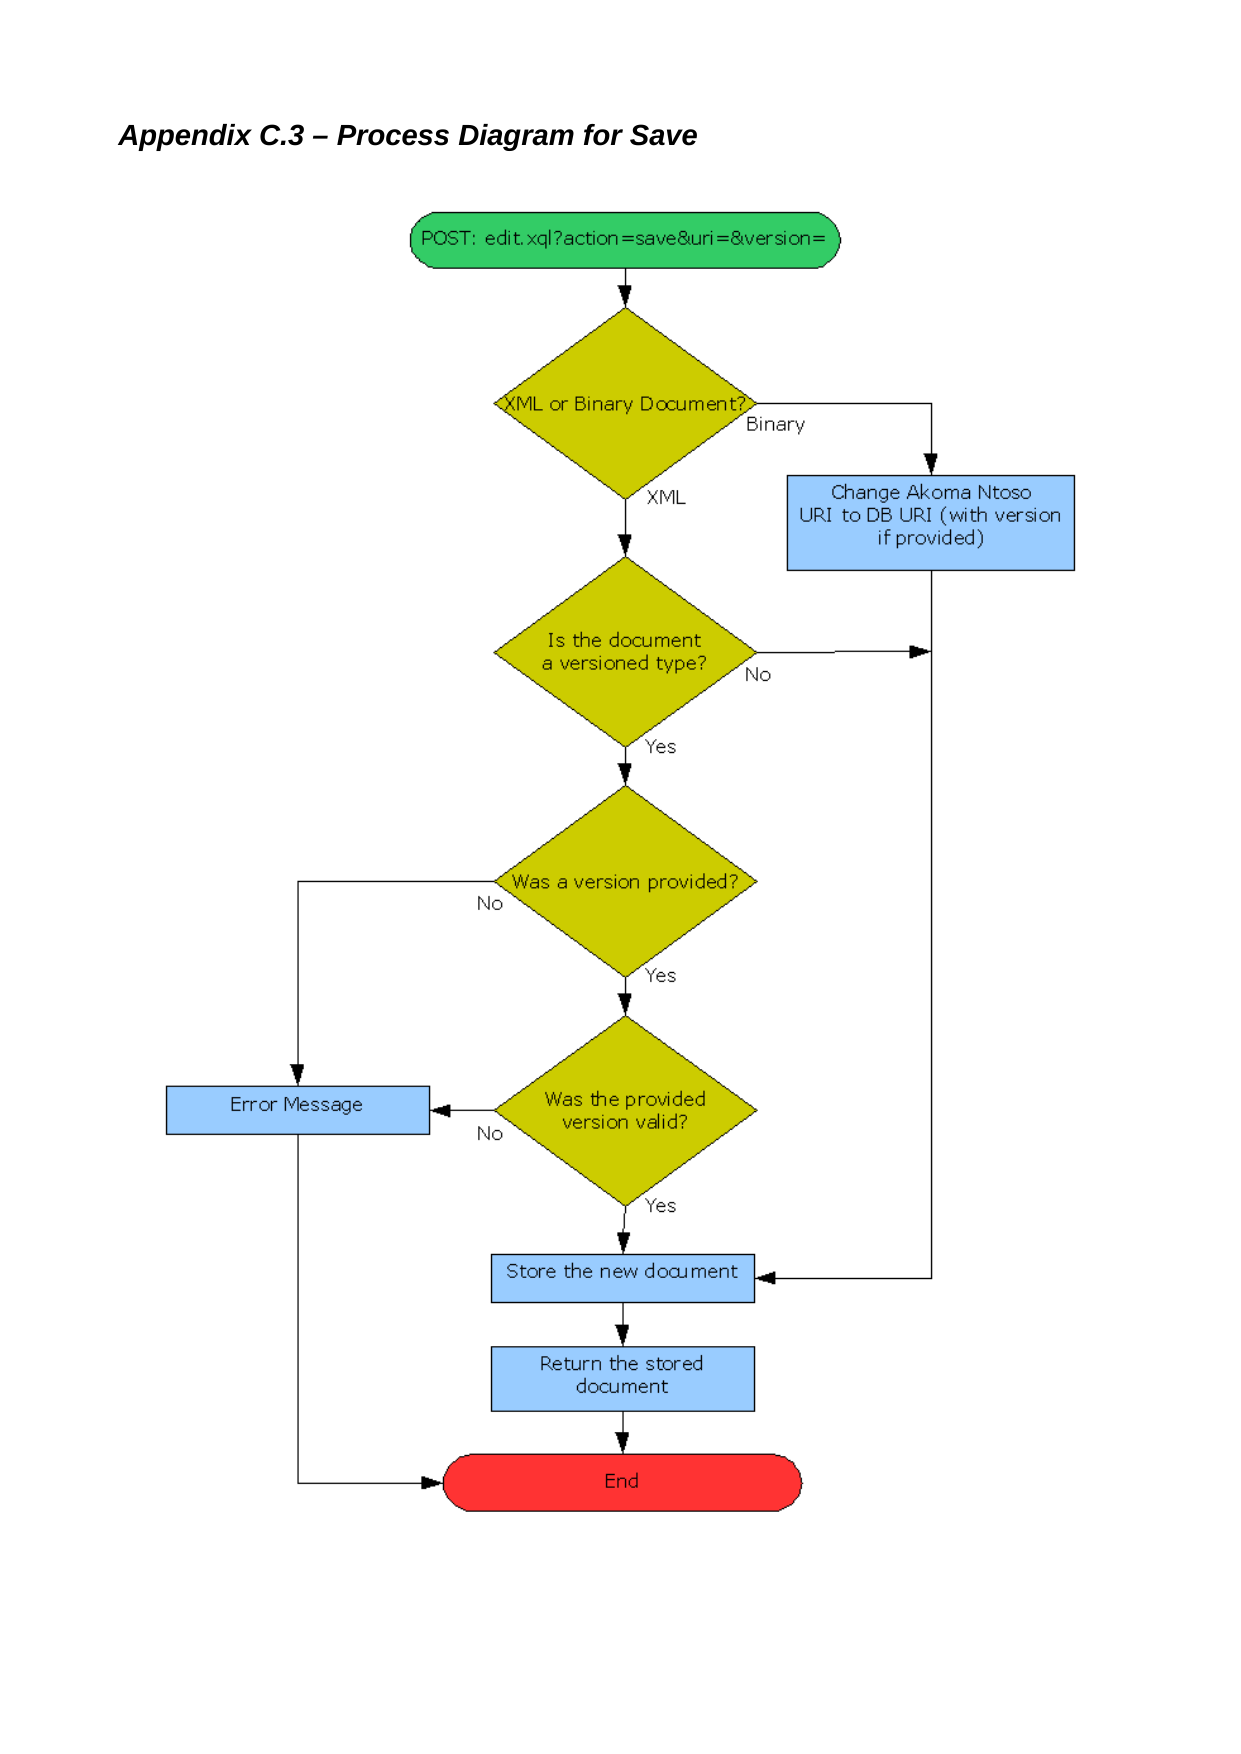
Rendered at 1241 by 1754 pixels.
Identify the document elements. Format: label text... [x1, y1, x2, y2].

subtitle Appendix C.3 – Process Diagram for Save [118, 118, 1122, 152]
picture [118, 164, 1122, 1584]
